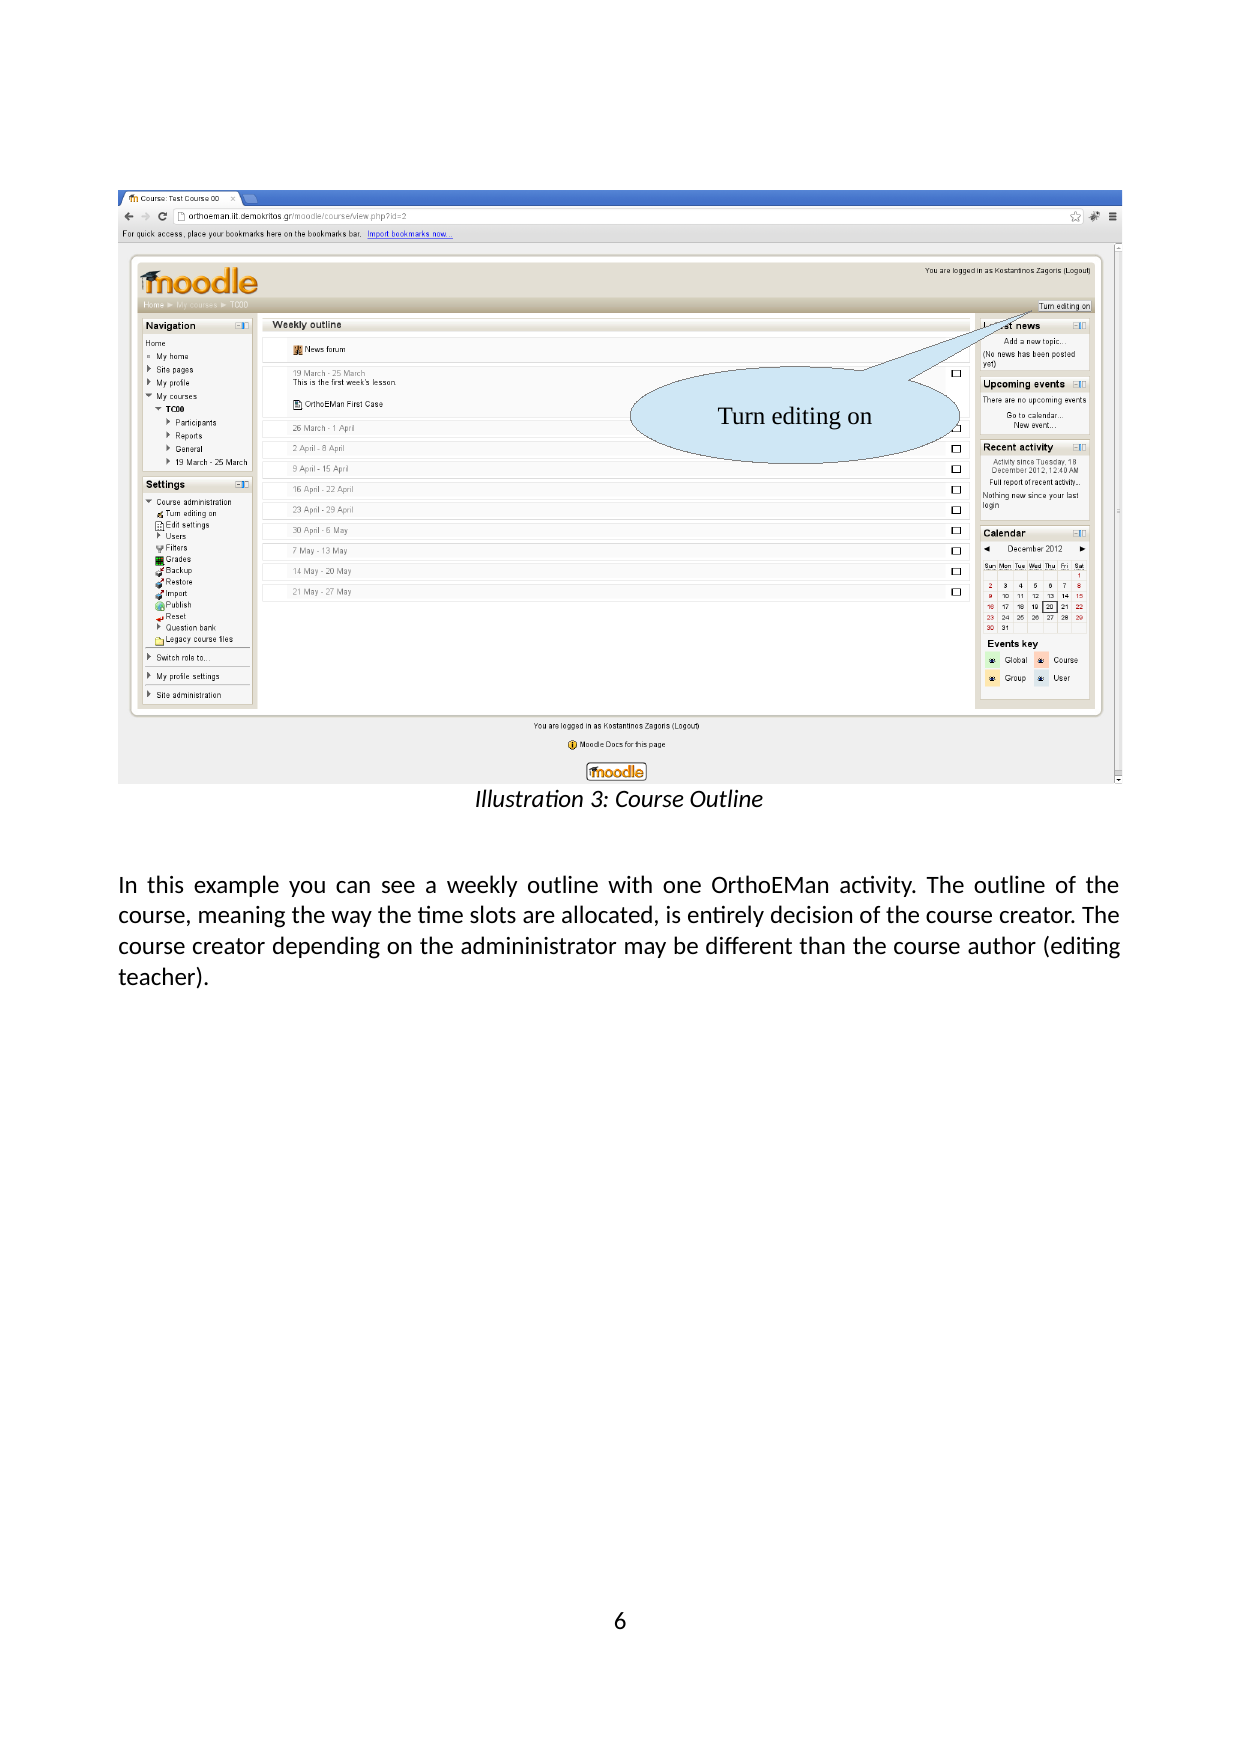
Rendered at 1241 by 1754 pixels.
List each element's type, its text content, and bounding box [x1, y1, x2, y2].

text Illustration 3: Course Outline [118, 784, 1122, 814]
text In this example you can see a weekly outline with one OrthoEMan activity. The outline of the course, meaning the way the time slots are allocated, is entirely decision of the course creator. The course creator depending on the admininistrator may be different than the course author (editing teacher). [118, 869, 1122, 991]
picture [118, 190, 1123, 784]
